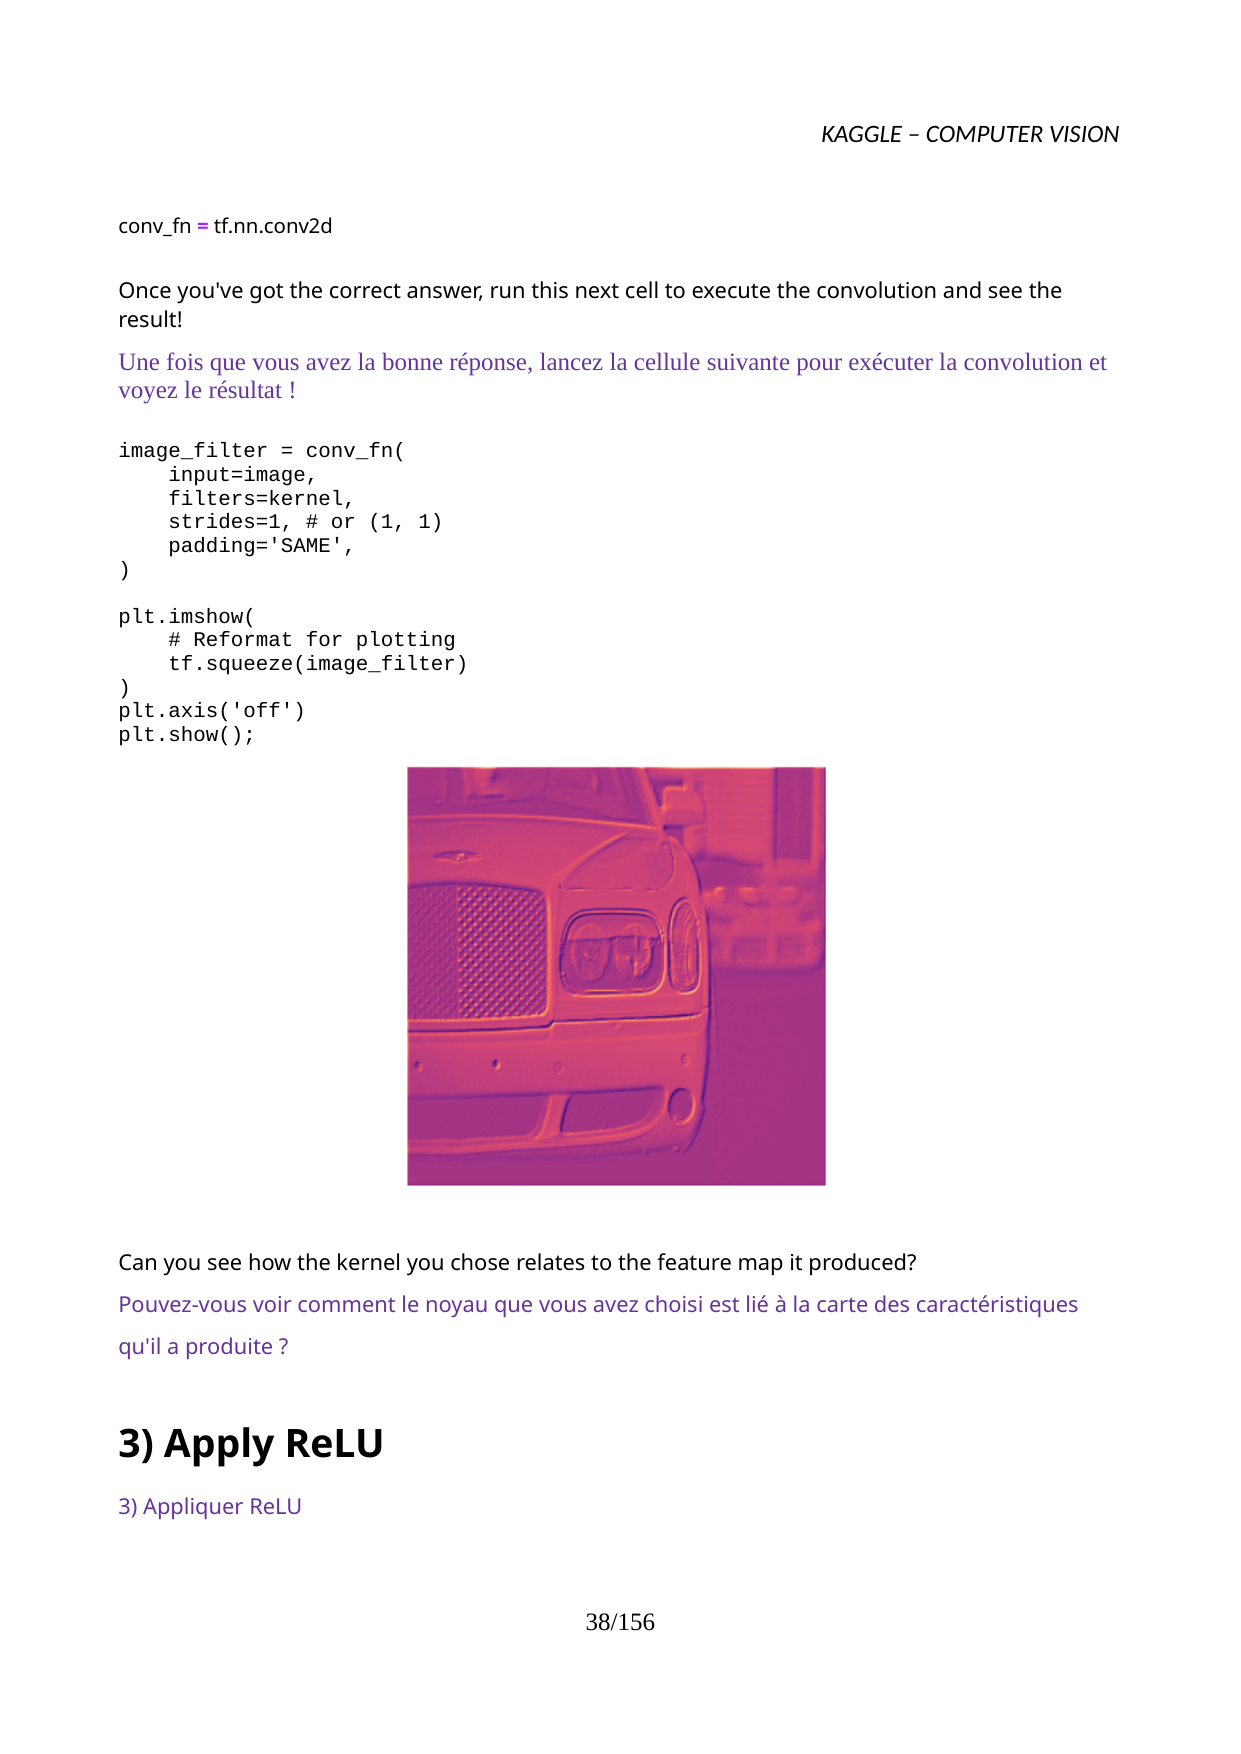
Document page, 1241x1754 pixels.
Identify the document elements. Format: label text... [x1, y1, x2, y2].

text tf.squeeze(image_filter) [118, 653, 1122, 677]
text conv_fn = tf.nn.conv2d [118, 212, 1122, 239]
text Une fois que vous avez la bonne réponse, lancez la cellule suivante pour exécuter la convolution et voyez le résultat ! [118, 347, 1122, 404]
text padding='SAME', [118, 535, 1122, 558]
text # Reformat for plotting [118, 629, 1122, 653]
text Pouvez-vous voir comment le noyau que vous avez choisi est lié à la carte des caractéristiques qu'il a produite ? [118, 1289, 1122, 1361]
text 3) Appliquer ReLU [118, 1491, 1122, 1521]
text input=image, [118, 464, 1122, 488]
text filters=kernel, [118, 488, 1122, 511]
text strides=1, # or (1, 1) [118, 511, 1122, 535]
text ) [118, 558, 1122, 582]
text ) [118, 677, 1122, 700]
text plt.axis('off') [118, 700, 1122, 724]
text image_filter = conv_fn( [118, 440, 1122, 464]
text plt.show(); [118, 724, 1122, 748]
subtitle 3) Apply ReLU [118, 1416, 1122, 1469]
text plt.imshow( [118, 606, 1122, 629]
text Once you've got the correct answer, run this next cell to execute the convolution and see the result! [118, 274, 1122, 334]
picture [392, 747, 848, 1200]
text Can you see how the kernel you chose relates to the feature map it produced? [118, 1247, 1122, 1276]
